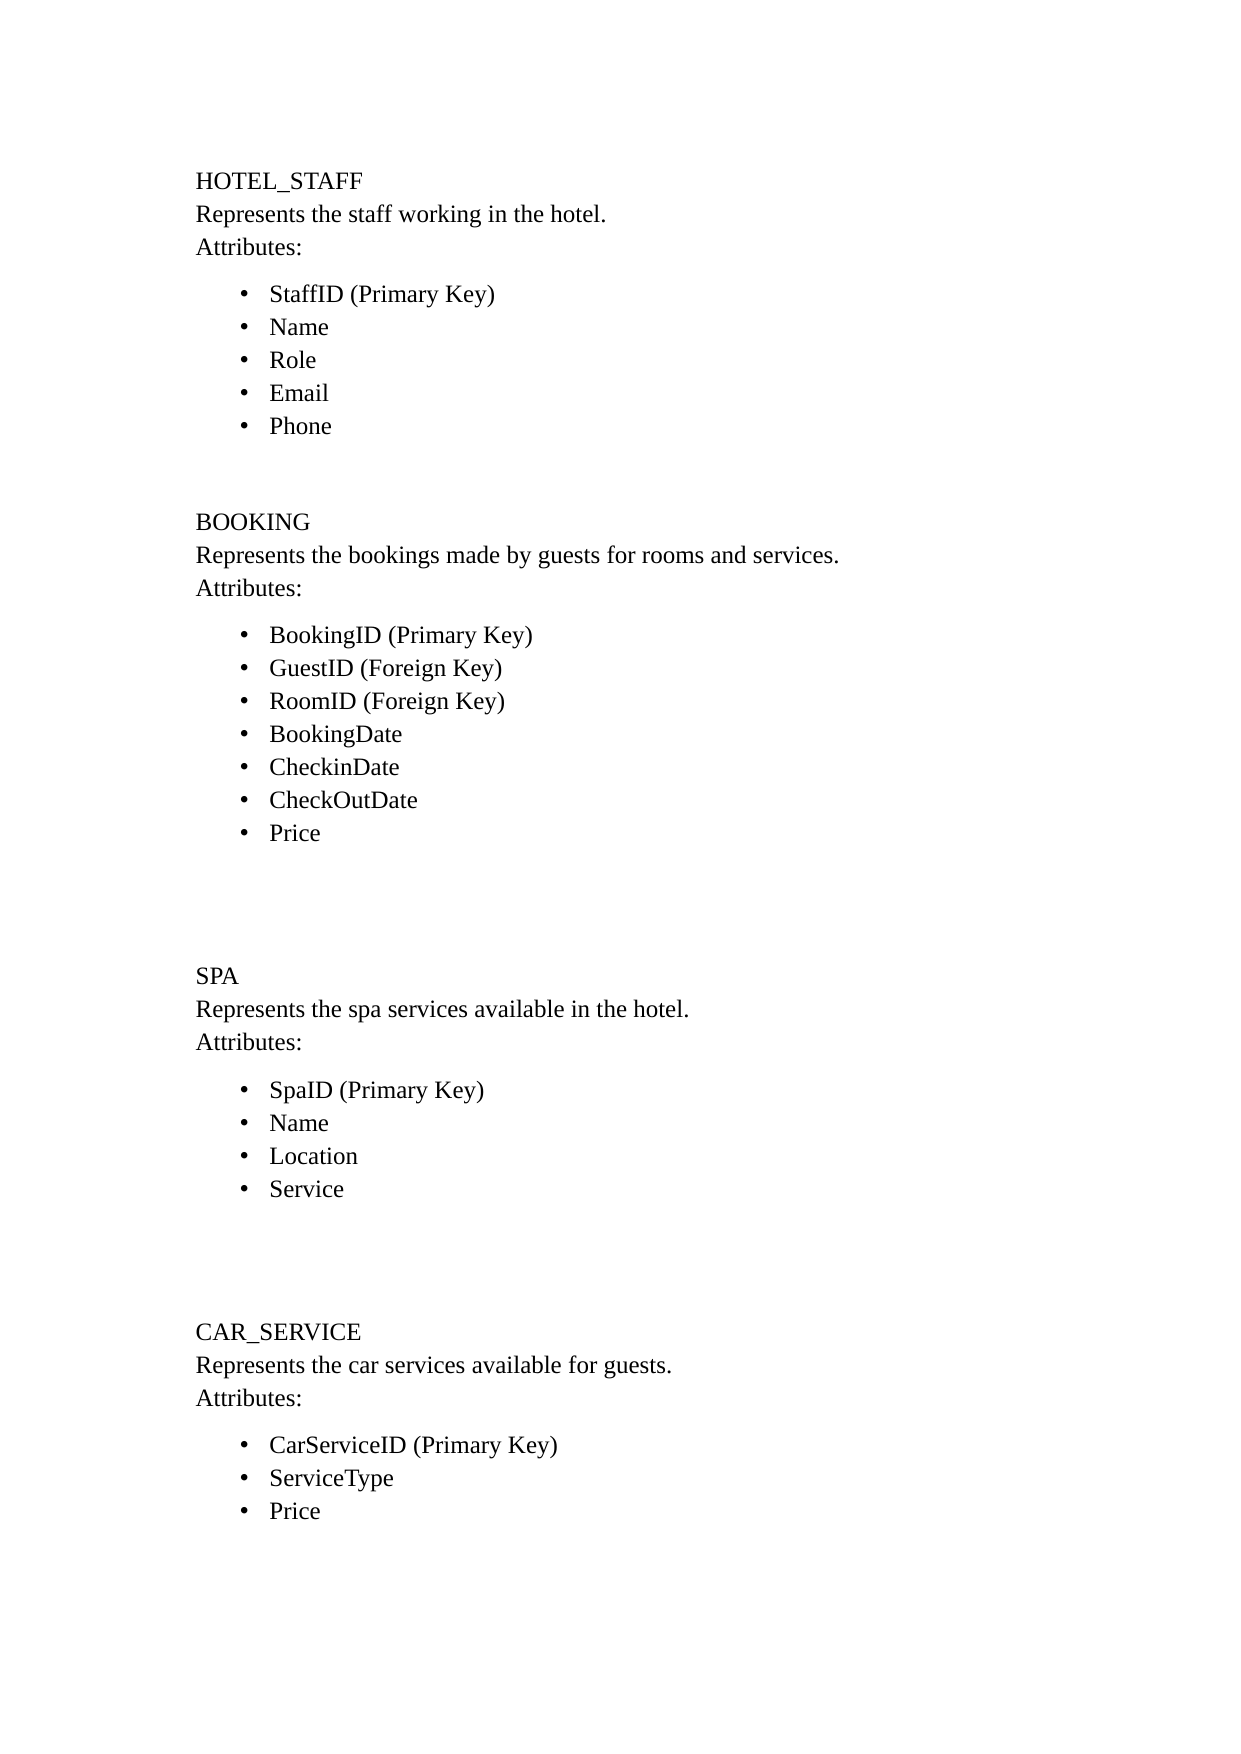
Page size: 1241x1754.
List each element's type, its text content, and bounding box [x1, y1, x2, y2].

list GuestID (Foreign Key) [240, 653, 1123, 682]
list CheckinDate [240, 752, 1123, 781]
list BookingDate [240, 719, 1123, 748]
list CarServiceID (Primary Key) [240, 1430, 1123, 1459]
list RoomID (Foreign Key) [240, 686, 1123, 715]
list SpaID (Primary Key) [240, 1075, 1123, 1104]
list Name [240, 1108, 1123, 1137]
text SPA Represents the spa services available in the hotel. Attributes: [195, 961, 1123, 1056]
list Price [240, 818, 1123, 847]
text HOTEL_STAFF Represents the staff working in the hotel. Attributes: [195, 166, 1123, 261]
list ServiceType [240, 1463, 1123, 1492]
list Location [240, 1141, 1123, 1170]
list Email [240, 378, 1123, 407]
list CheckOutDate [240, 785, 1123, 814]
list StaffID (Primary Key) [240, 279, 1123, 308]
text CAR_SERVICE Represents the car services available for guests. Attributes: [195, 1317, 1123, 1412]
list Phone [240, 411, 1123, 440]
text BOOKING Represents the bookings made by guests for rooms and services. Attributes: [195, 507, 1123, 601]
list Name [240, 312, 1123, 341]
list BookingID (Primary Key) [240, 620, 1123, 649]
list Service [240, 1174, 1123, 1203]
list Price [240, 1496, 1123, 1525]
list Role [240, 345, 1123, 374]
